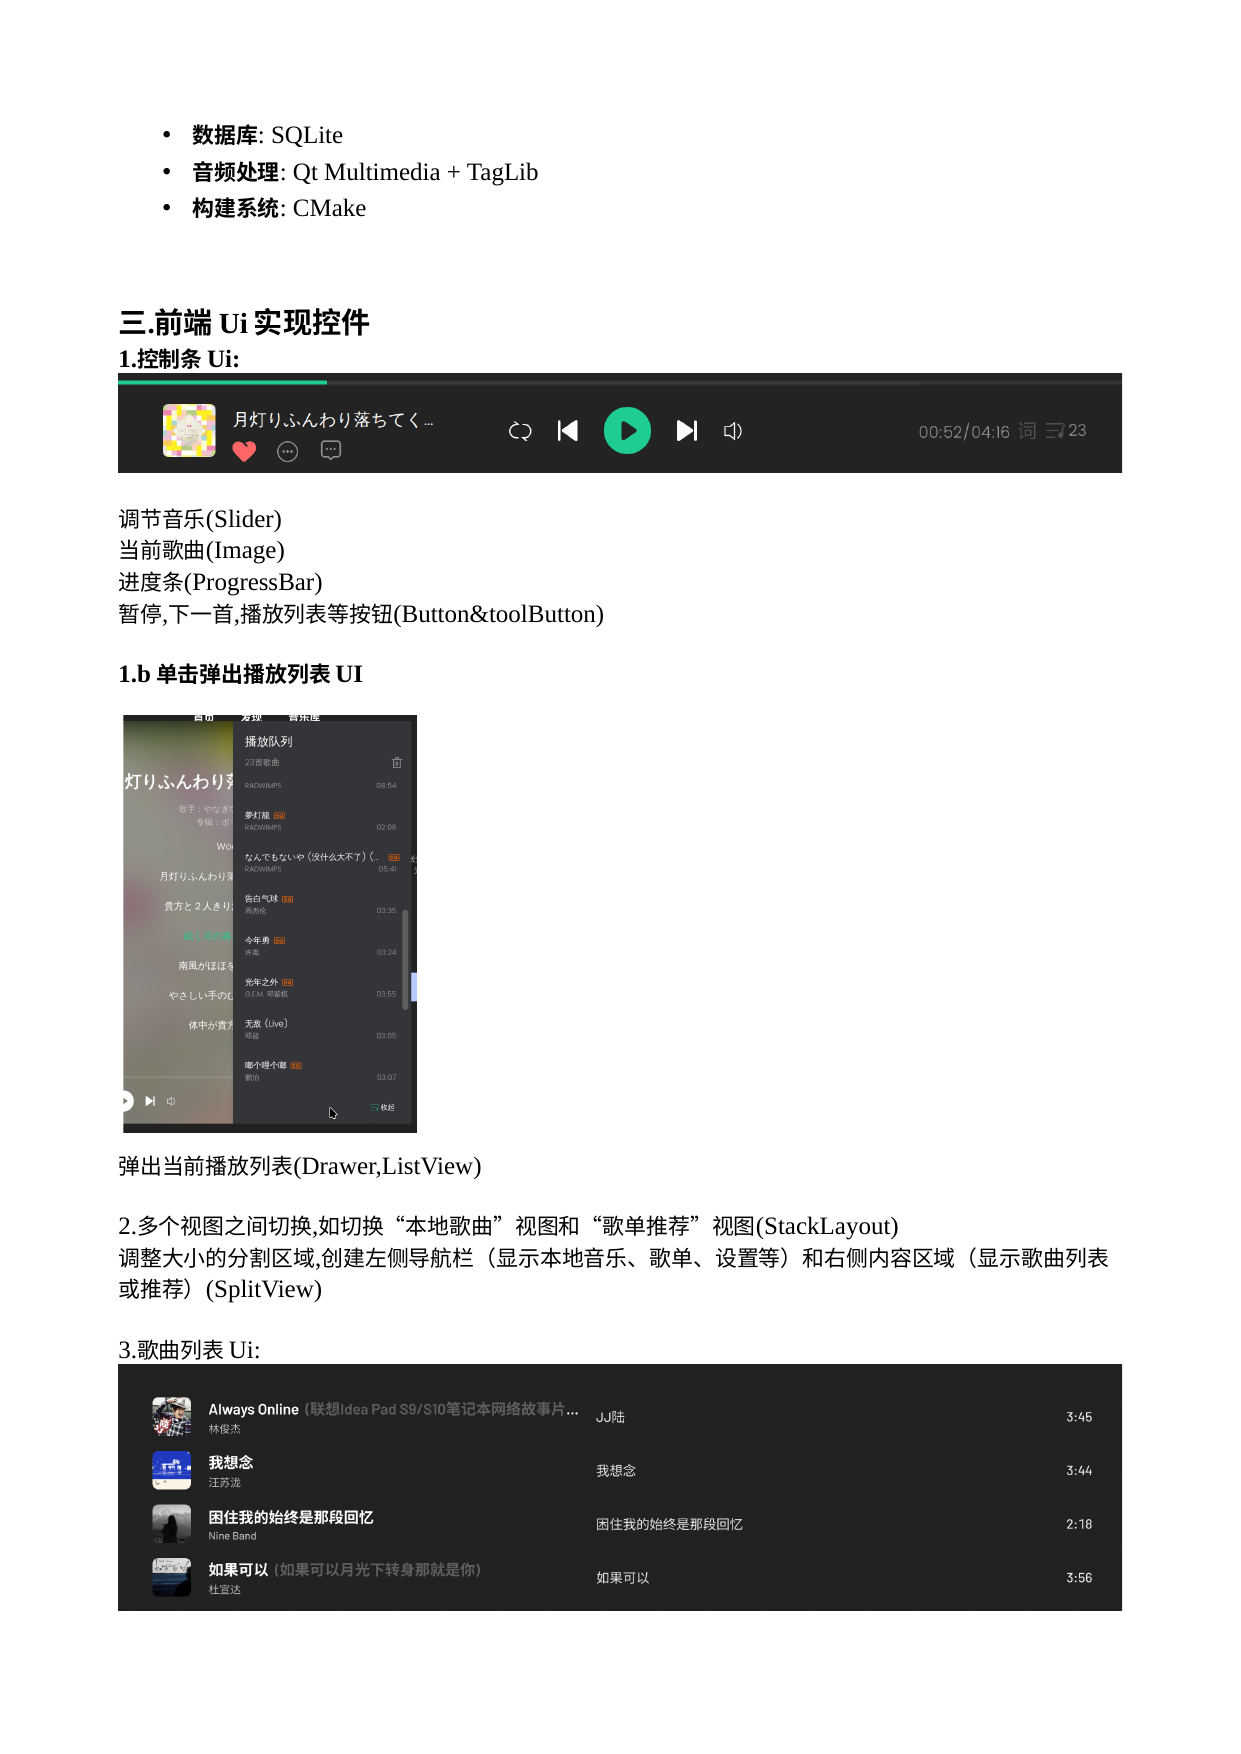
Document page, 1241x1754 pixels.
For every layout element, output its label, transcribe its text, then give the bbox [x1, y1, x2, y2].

text 调整大小的分割区域,创建左侧导航栏（显示本地音乐、歌单、设置等）和右侧内容区域（显示歌曲列表或推荐）(SplitView) [118, 1241, 1122, 1304]
text 3.歌曲列表Ui: [118, 1333, 1122, 1364]
text 当前歌曲(Image) [118, 533, 1122, 565]
text 调节音乐(Slider) [118, 502, 1122, 533]
text 2.多个视图之间切换,如切换“本地歌曲”视图和“歌单推荐”视图(StackLayout) [118, 1209, 1122, 1241]
picture [118, 1364, 1123, 1611]
picture [118, 373, 1123, 473]
list 音频处理: Qt Multimedia + TagLib [162, 154, 1122, 186]
text 1.b单击弹出播放列表UI [118, 657, 1122, 689]
list 数据库: SQLite [162, 118, 1122, 150]
list 构建系统: CMake [162, 191, 1122, 222]
text 三.前端Ui实现控件 [118, 299, 1122, 342]
text 进度条(ProgressBar) [118, 565, 1122, 597]
picture [123, 715, 417, 1133]
text 暂停,下一首,播放列表等按钮(Button&toolButton) [118, 597, 1122, 628]
text 弹出当前播放列表(Drawer,ListView) [118, 1149, 1122, 1180]
text 1.控制条Ui: [118, 342, 1122, 373]
